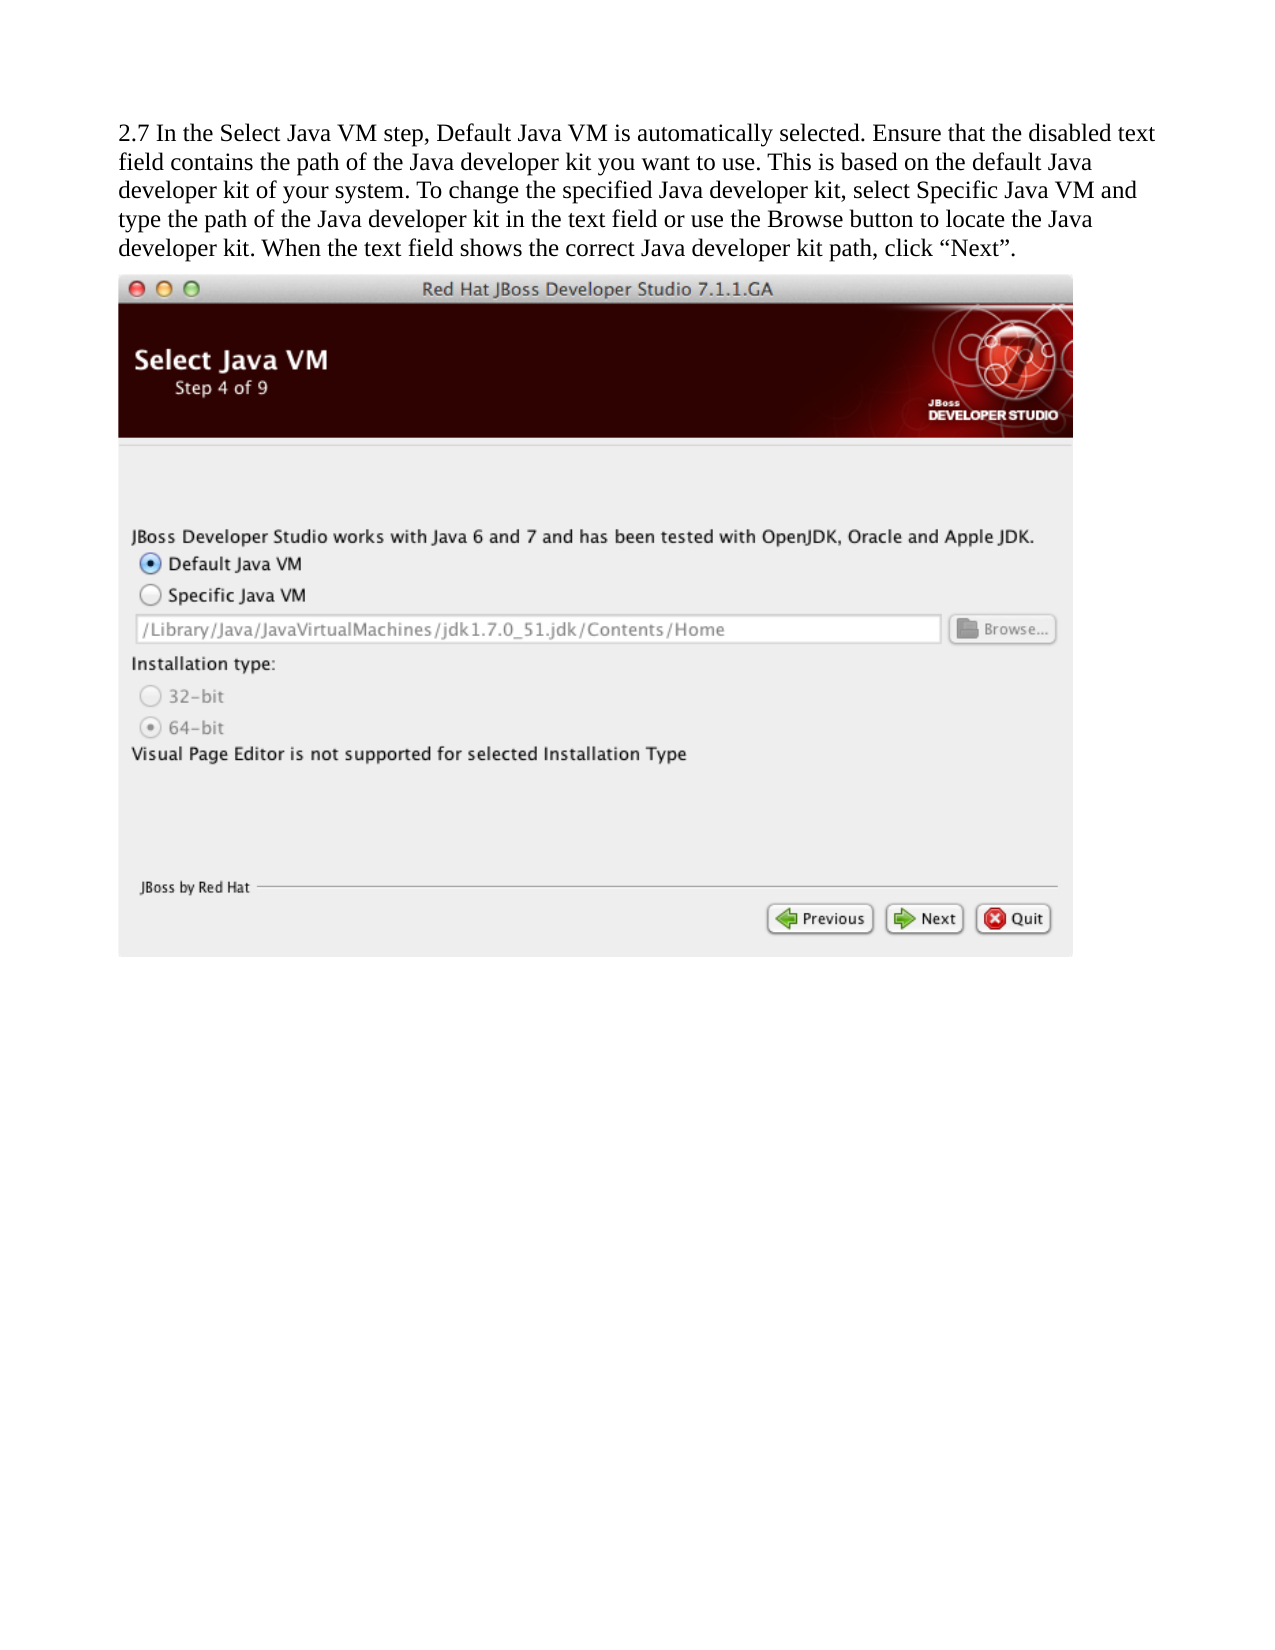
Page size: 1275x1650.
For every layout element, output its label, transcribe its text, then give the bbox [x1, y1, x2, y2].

text 2.7 In the Select Java VM step, Default Java VM is automatically selected. Ensure that the disabled text field contains the path of the Java developer kit you want to use. This is based on the default Java developer kit of your system. To change the specified Java developer kit, select Specific Java VM and type the path of the Java developer kit in the text field or use the Browse button to locate the Java developer kit. When the text field shows the correct Java developer kit path, click “Next”. [118, 118, 1157, 262]
picture [118, 274, 1073, 957]
